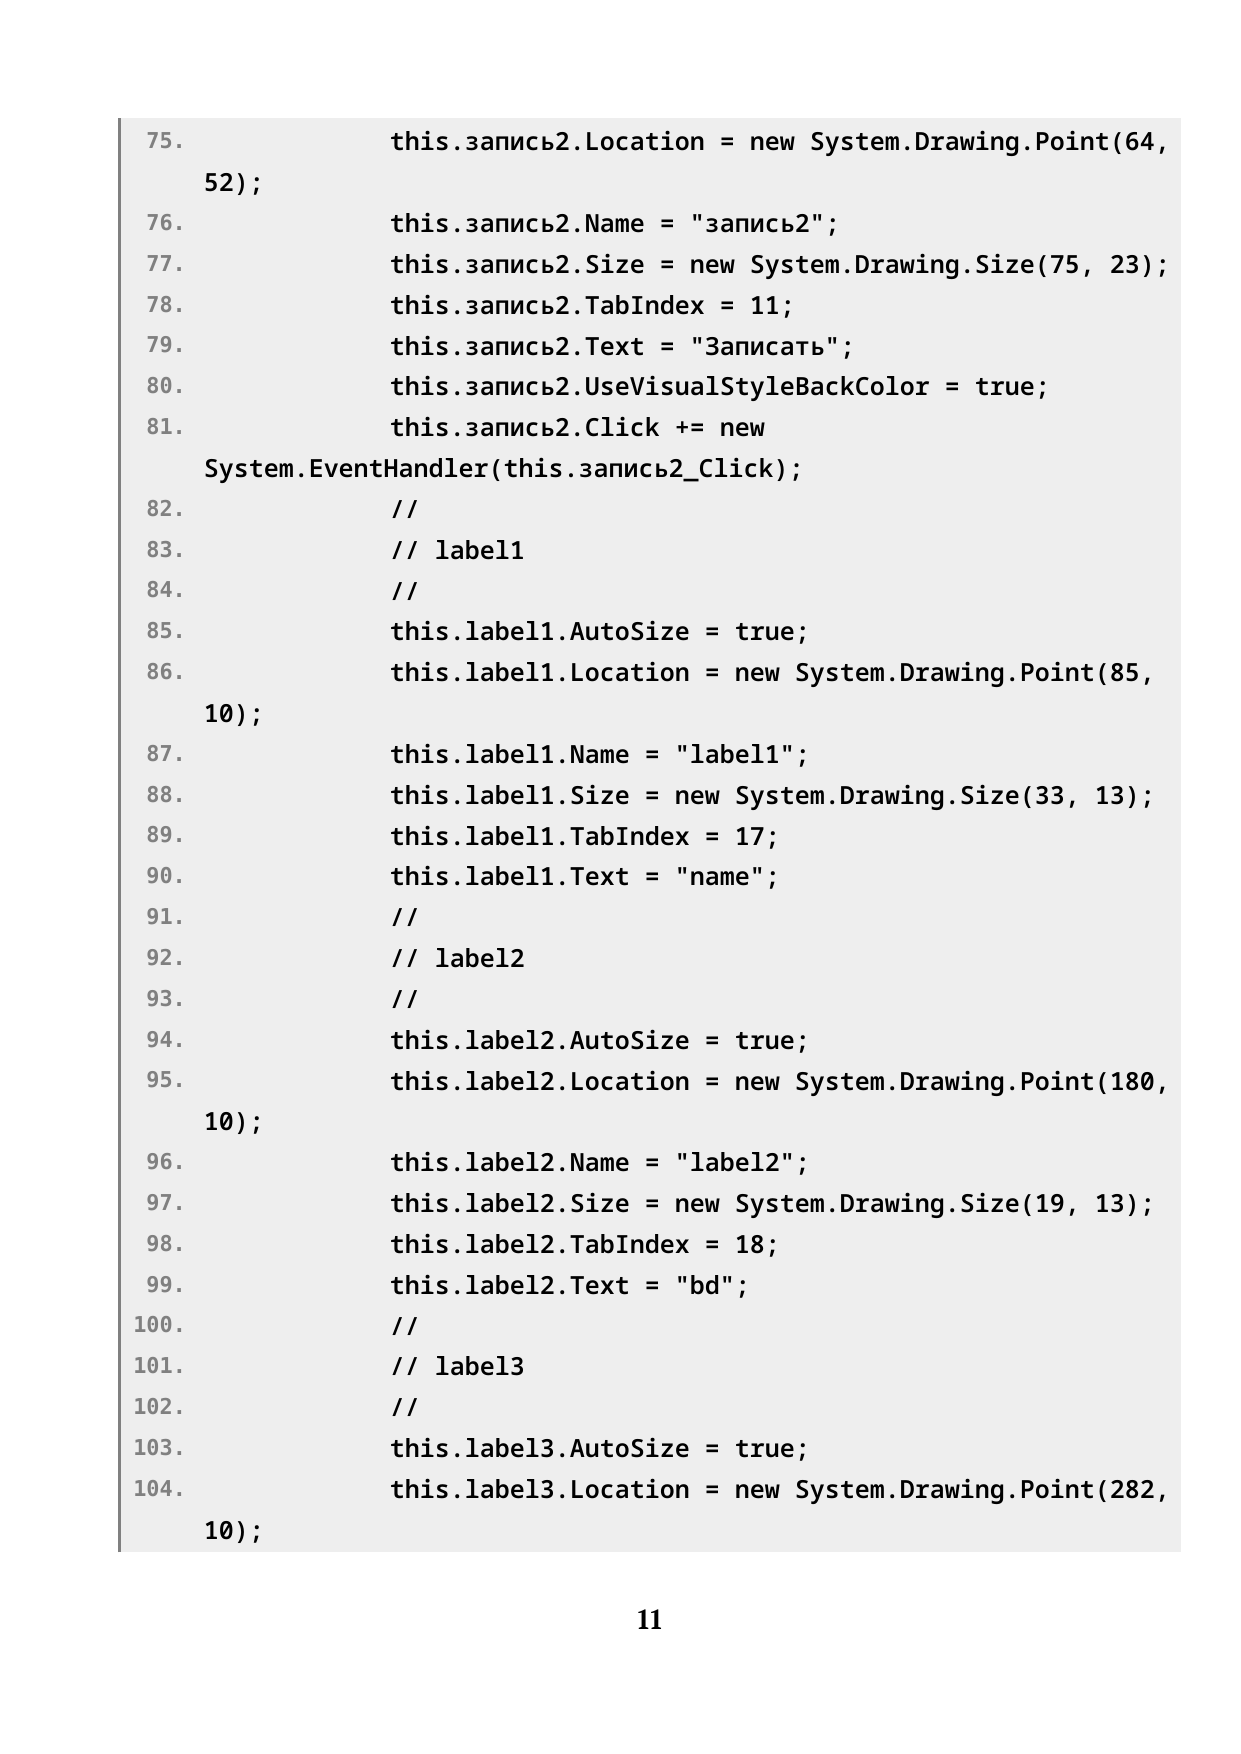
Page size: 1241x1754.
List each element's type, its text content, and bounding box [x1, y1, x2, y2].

list this.label2.Name = "label2"; [121, 1139, 1181, 1179]
list // label3 [121, 1343, 1181, 1383]
list this.label2.Location = new System.Drawing.Point(180, 10); [121, 1057, 1181, 1138]
list this.запись2.TabIndex = 11; [121, 281, 1181, 321]
list // [121, 486, 1181, 526]
list // [121, 1384, 1181, 1424]
list // [121, 894, 1181, 934]
list // [121, 1302, 1181, 1342]
list // [121, 976, 1181, 1016]
list this.label2.Size = new System.Drawing.Size(19, 13); [121, 1180, 1181, 1220]
list this.запись2.Size = new System.Drawing.Size(75, 23); [121, 241, 1181, 281]
list // [121, 567, 1181, 607]
list this.запись2.Text = "Записать"; [121, 322, 1181, 362]
list this.label1.Size = new System.Drawing.Size(33, 13); [121, 771, 1181, 811]
list this.label2.AutoSize = true; [121, 1016, 1181, 1056]
list this.label2.TabIndex = 18; [121, 1221, 1181, 1261]
list this.запись2.Location = new System.Drawing.Point(64, 52); [121, 118, 1181, 199]
list this.label2.Text = "bd"; [121, 1261, 1181, 1301]
list this.запись2.UseVisualStyleBackColor = true; [121, 363, 1181, 403]
list // label2 [121, 935, 1181, 975]
list this.label1.Location = new System.Drawing.Point(85, 10); [121, 649, 1181, 730]
list this.label3.Location = new System.Drawing.Point(282, 10); [121, 1466, 1181, 1552]
list this.label3.AutoSize = true; [121, 1425, 1181, 1465]
list this.label1.Name = "label1"; [121, 731, 1181, 771]
list // label1 [121, 526, 1181, 566]
list this.label1.AutoSize = true; [121, 608, 1181, 648]
list this.запись2.Click += new System.EventHandler(this.запись2_Click); [121, 404, 1181, 485]
list this.label1.TabIndex = 17; [121, 812, 1181, 852]
list this.label1.Text = "name"; [121, 853, 1181, 893]
list this.запись2.Name = "запись2"; [121, 200, 1181, 240]
